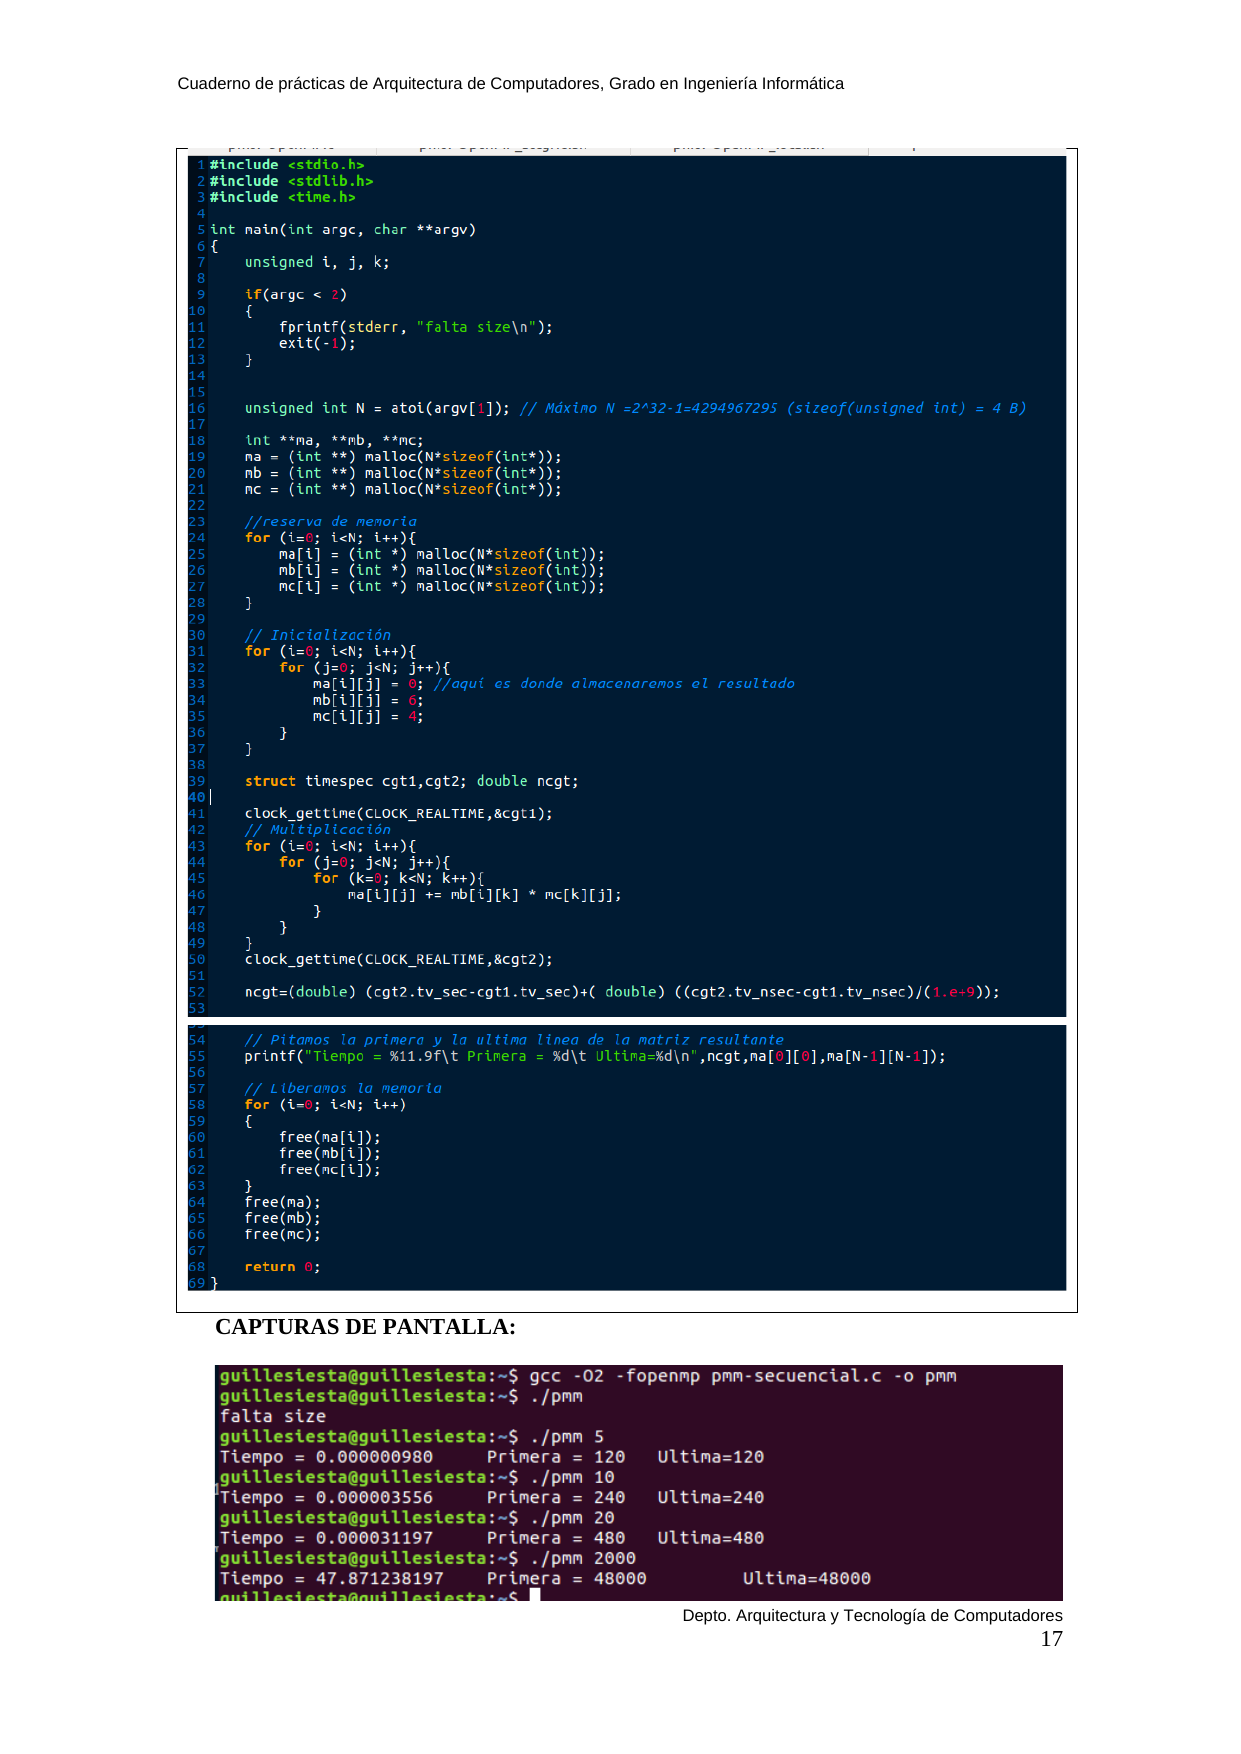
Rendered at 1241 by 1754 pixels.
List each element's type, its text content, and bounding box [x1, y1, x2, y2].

picture [187, 148, 1067, 1017]
picture [187, 1025, 1067, 1291]
picture [214, 1365, 1063, 1601]
text CAPTURAS DE PANTALLA: [215, 1313, 1063, 1339]
table_header [177, 149, 1077, 1312]
